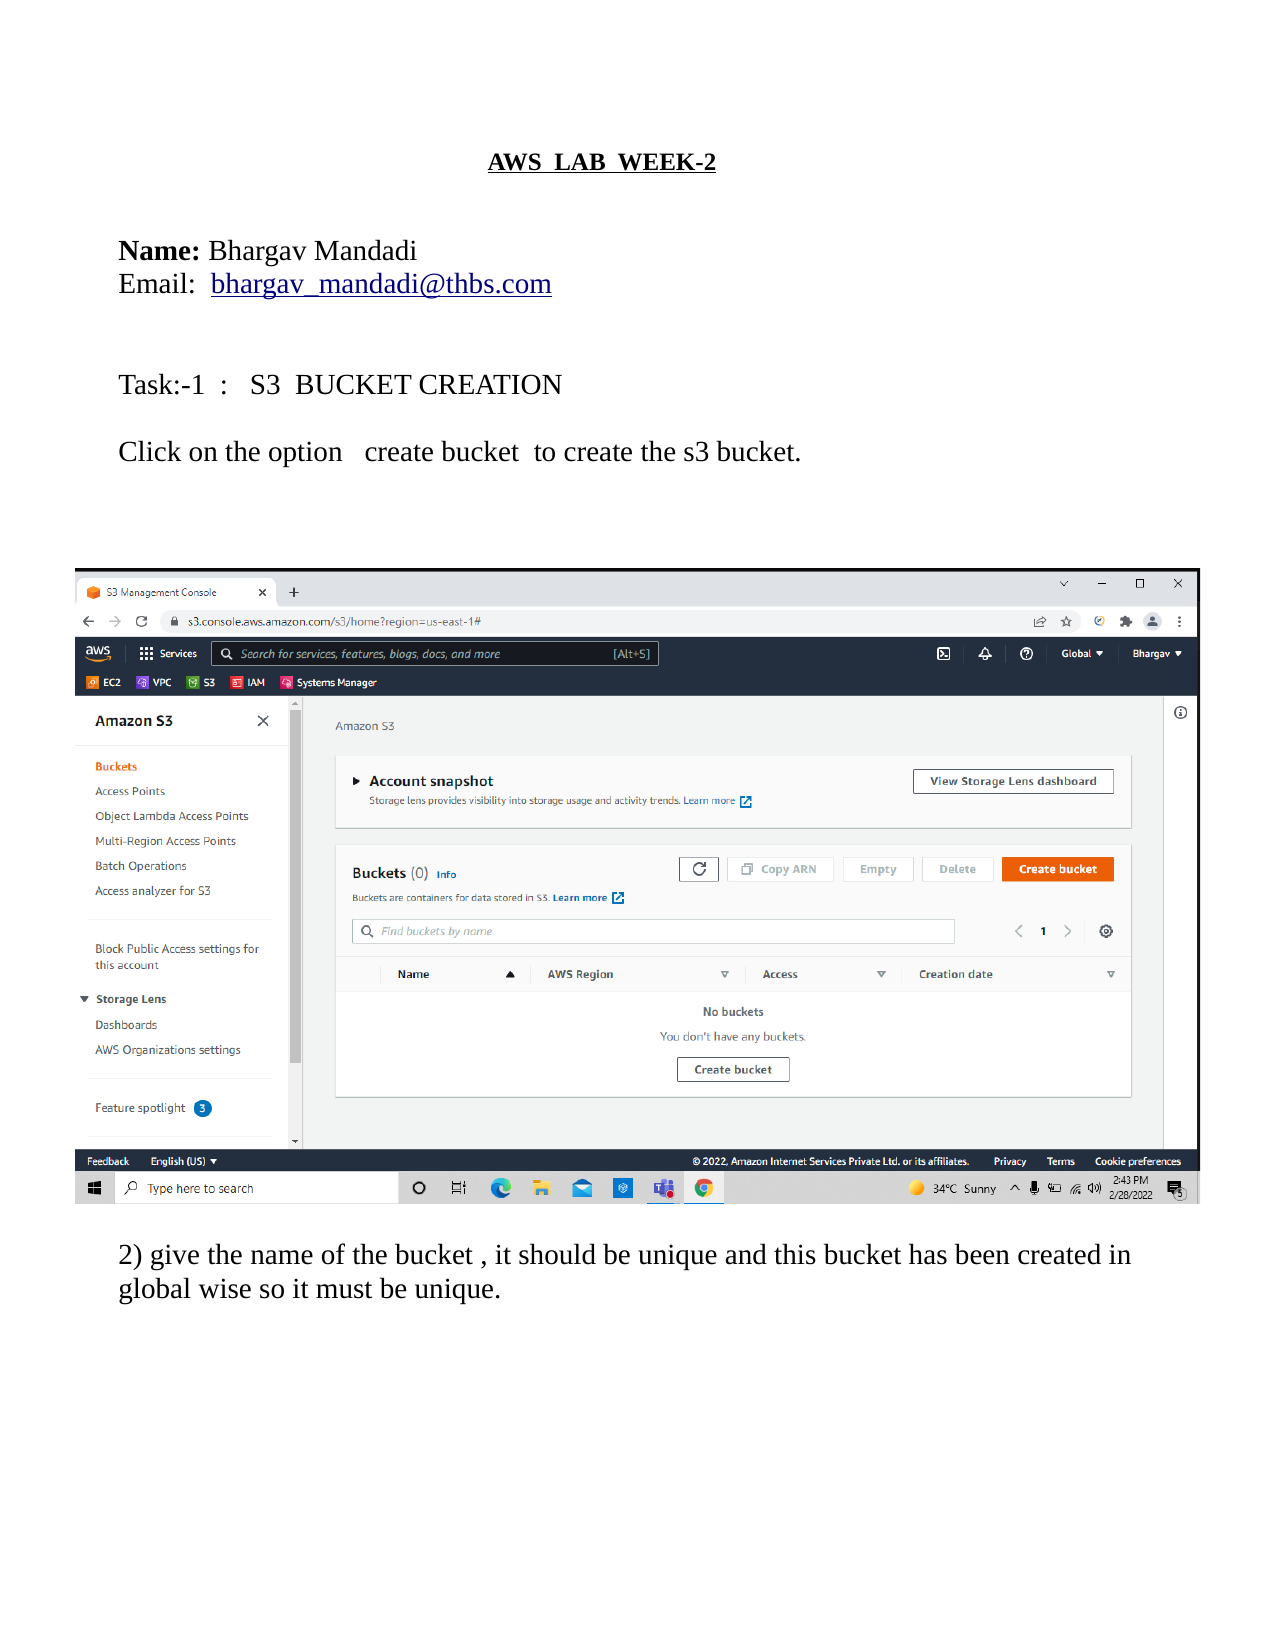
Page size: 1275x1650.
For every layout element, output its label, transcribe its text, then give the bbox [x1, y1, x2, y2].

text 2) give the name of the bucket , it should be unique and this bucket has been created in global wise so it must be unique. [118, 1237, 1157, 1304]
text Task:-1 : S3 BUCKET CREATION [118, 367, 1157, 401]
text Name: Bhargav Mandadi [118, 233, 1157, 267]
picture [75, 568, 1201, 1204]
text AWS LAB WEEK-2 [118, 147, 1157, 176]
text Email: bhargav_mandadi@thbs.com [118, 267, 1157, 300]
text Click on the option create bucket to create the s3 bucket. [118, 434, 1157, 468]
